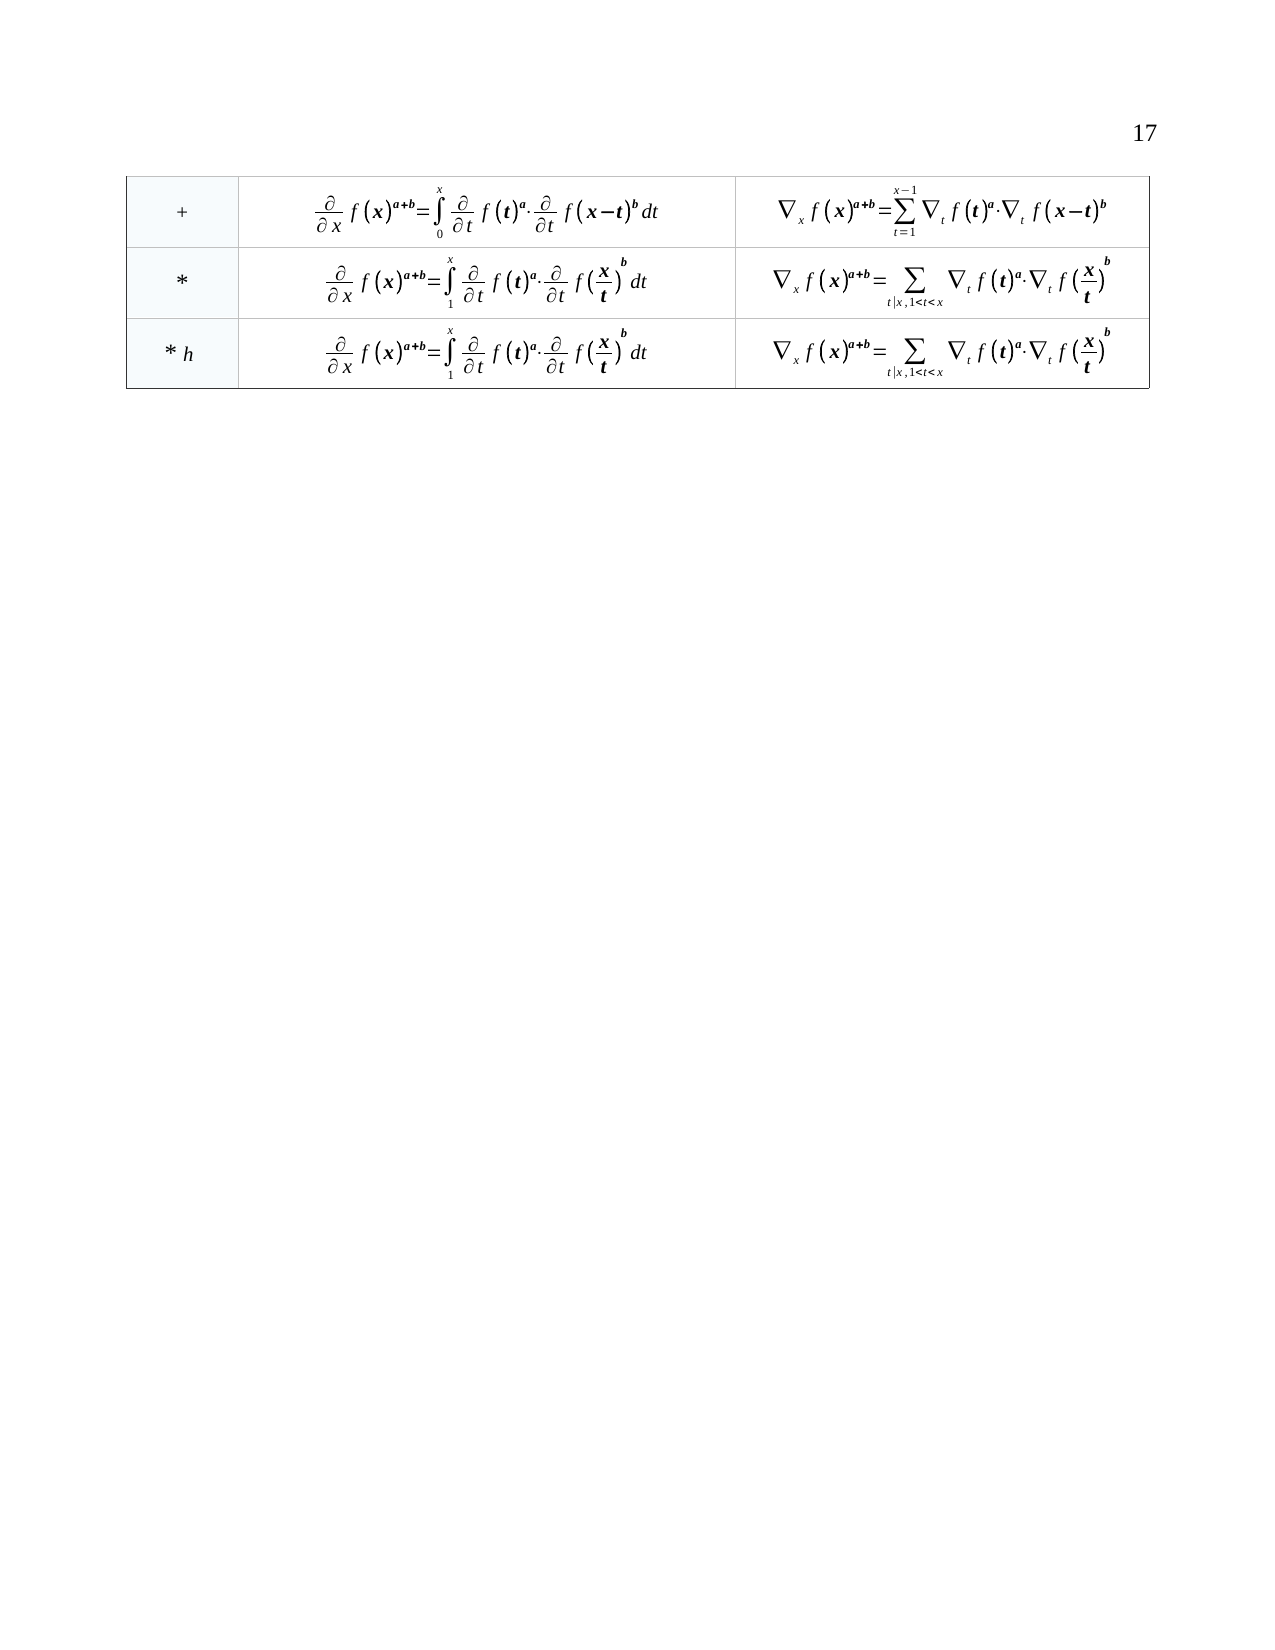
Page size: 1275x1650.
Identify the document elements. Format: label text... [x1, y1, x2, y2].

table_cell [239, 177, 735, 247]
table_cell [736, 248, 1149, 317]
table_cell [239, 319, 735, 388]
table_cell * [127, 248, 238, 317]
table_cell [239, 248, 735, 317]
table_cell + [127, 177, 238, 247]
table_cell [736, 177, 1149, 247]
table_cell * [127, 319, 238, 388]
table_cell [736, 319, 1149, 388]
